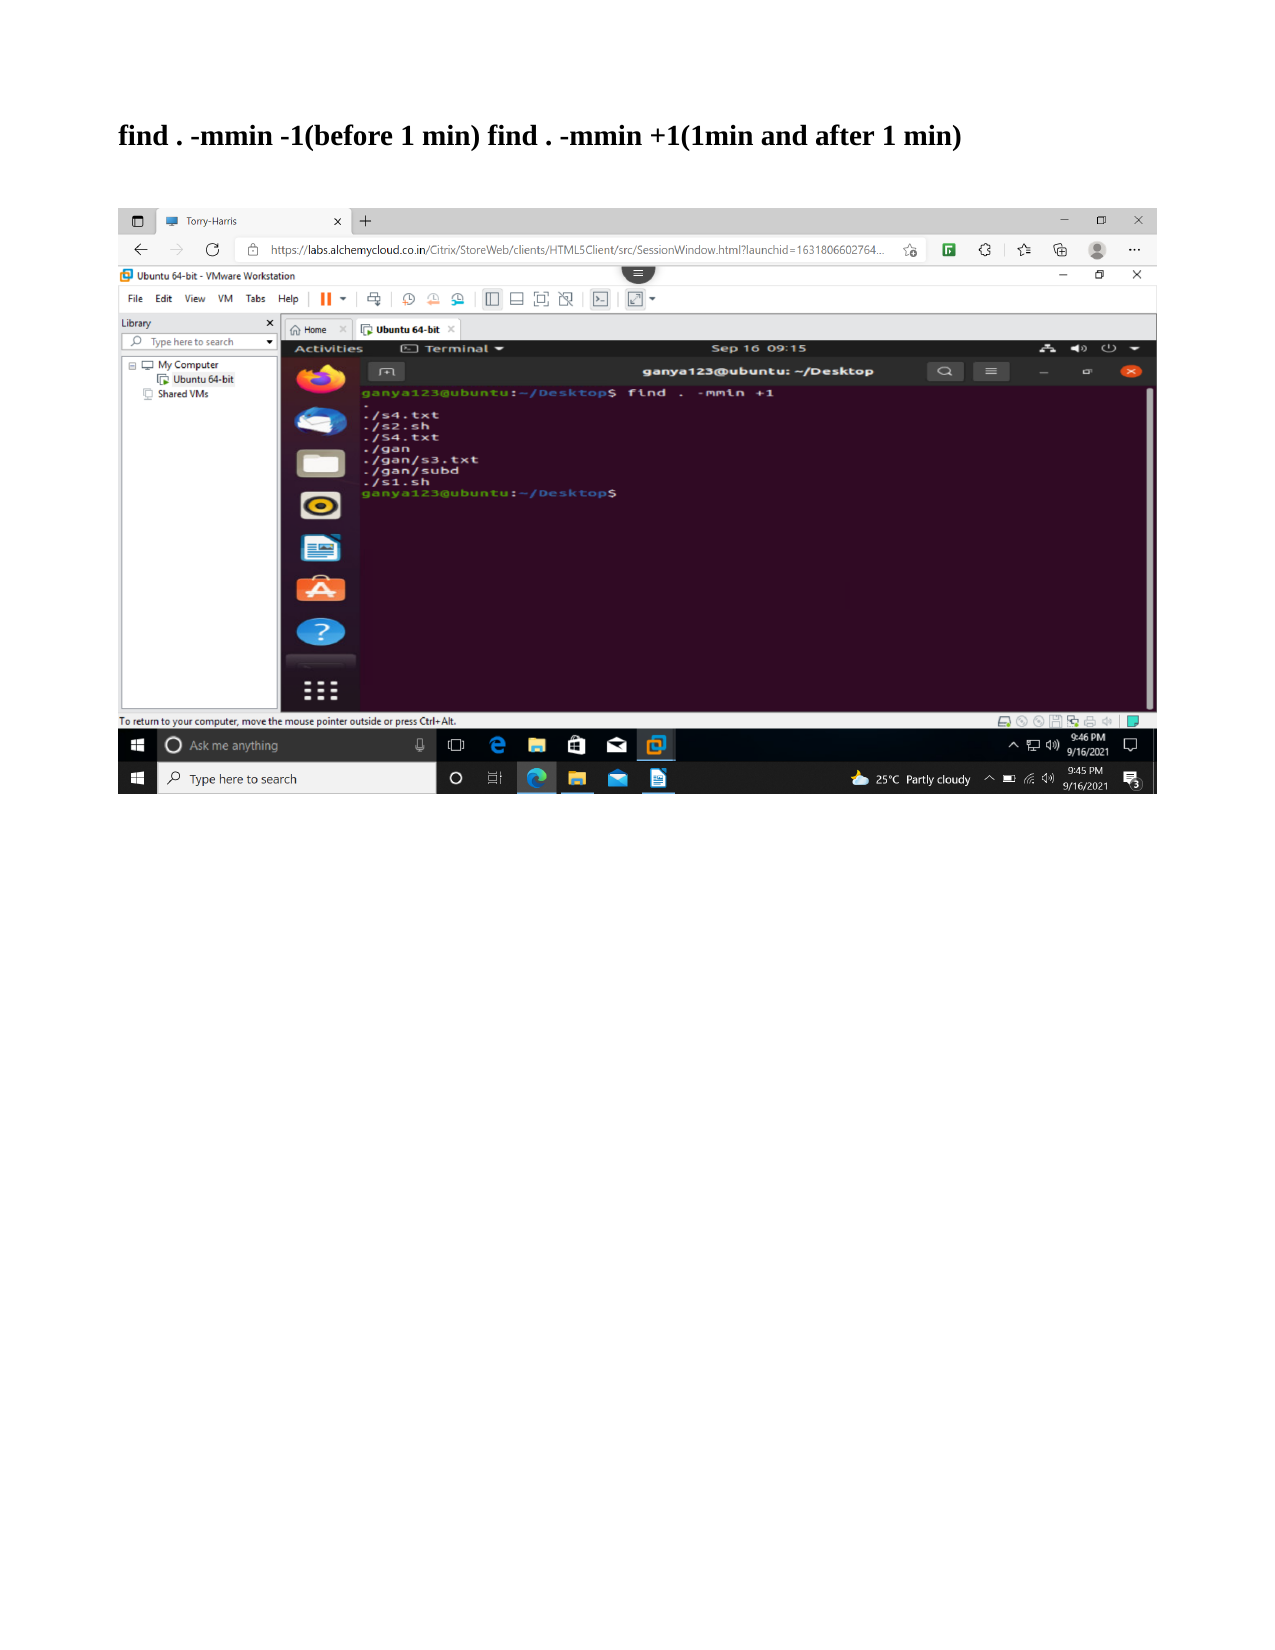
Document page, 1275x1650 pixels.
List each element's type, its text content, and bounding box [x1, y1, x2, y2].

picture [118, 208, 1157, 794]
text find . -mmin -1(before 1 min) find . -mmin +1(1min and after 1 min) [118, 118, 1157, 152]
